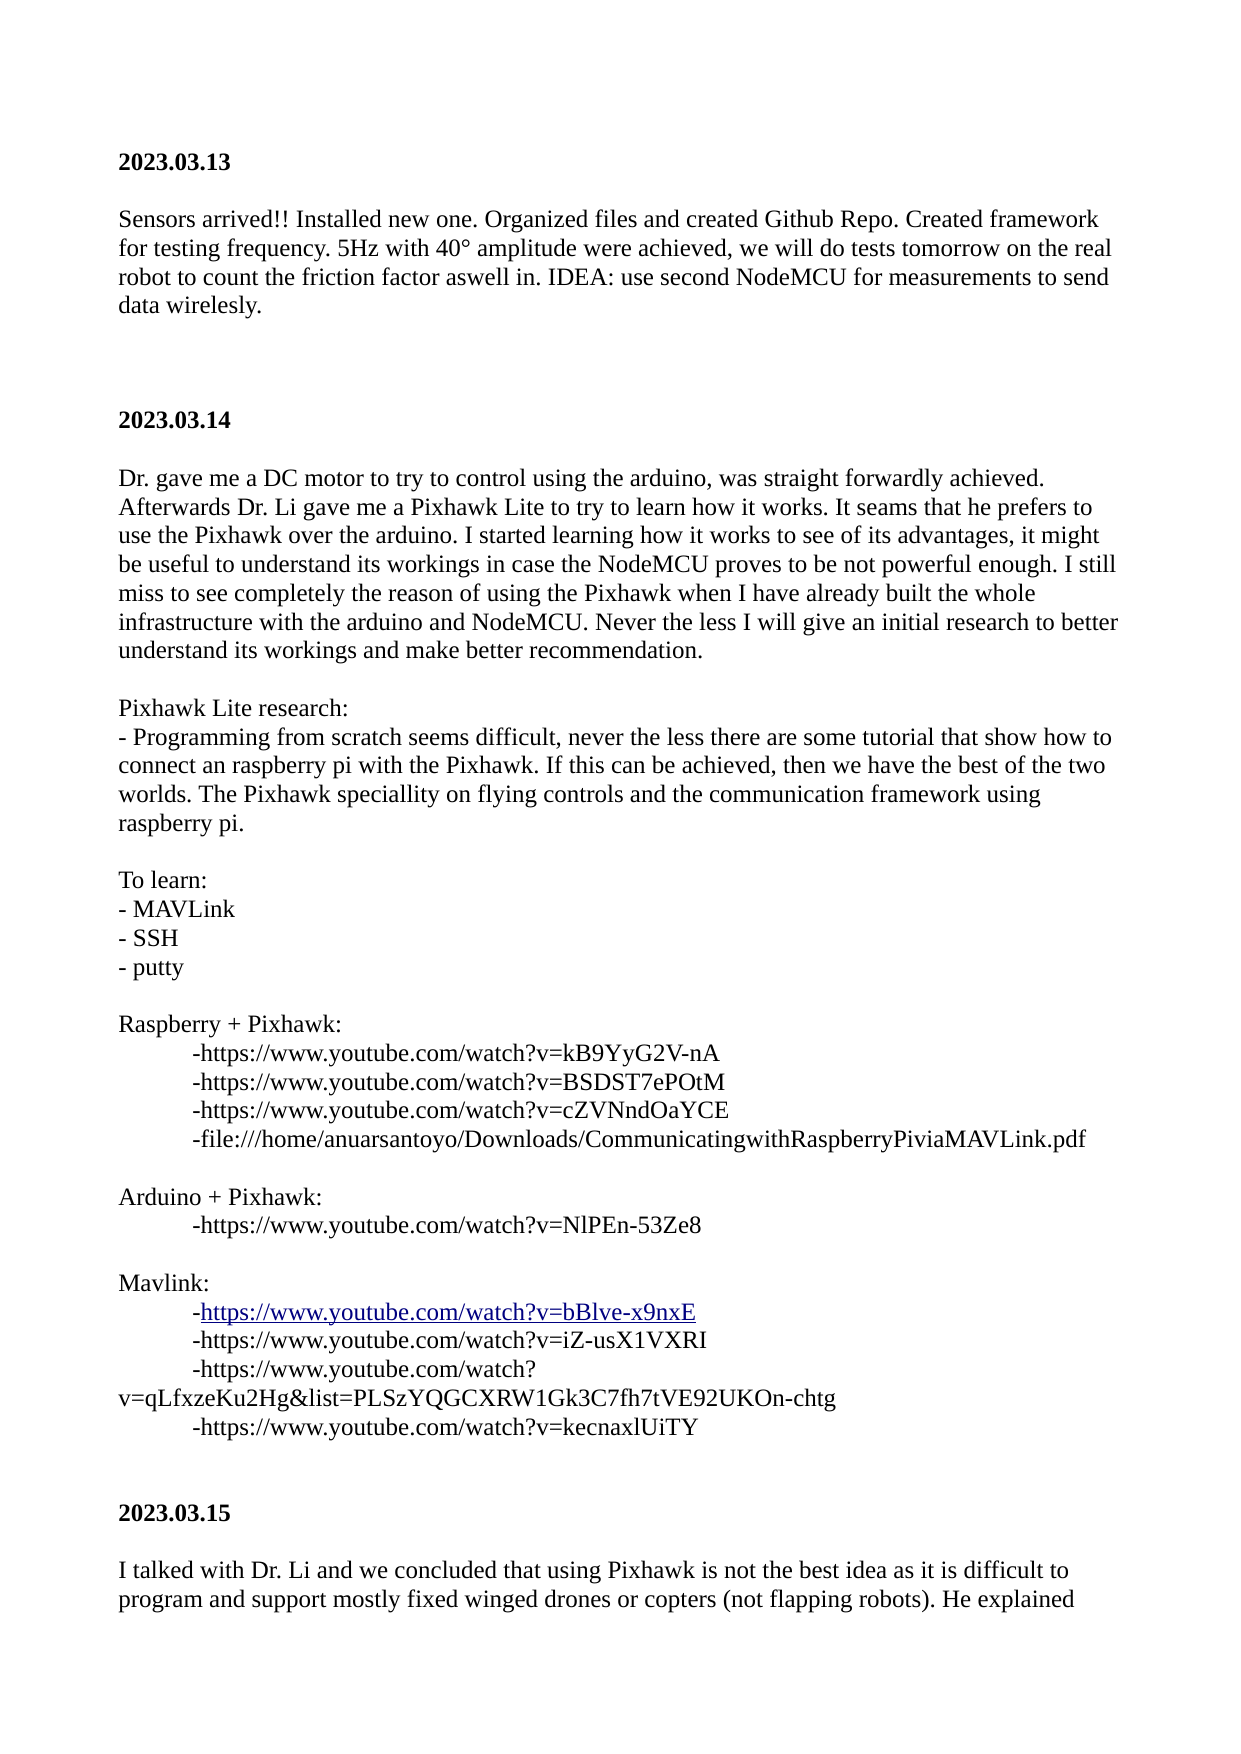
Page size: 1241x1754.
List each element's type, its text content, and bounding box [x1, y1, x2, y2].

text Mavlink: [118, 1268, 1122, 1297]
text - putty [118, 952, 1122, 981]
text Raspberry + Pixhawk: [118, 1009, 1122, 1038]
text - MAVLink [118, 894, 1122, 923]
text I talked with Dr. Li and we concluded that using Pixhawk is not the best idea as it is difficult to program and support mostly fixed winged drones or copters (not flapping robots). He explained [118, 1556, 1122, 1613]
text Dr. gave me a DC motor to try to control using the arduino, was straight forwardly achieved. Afterwards Dr. Li gave me a Pixhawk Lite to try to learn how it works. It seams that he prefers to use the Pixhawk over the arduino. I started learning how it works to see of its advantages, it might be useful to understand its workings in case the NodeMCU proves to be not powerful enough. I still miss to see completely the reason of using the Pixhawk when I have already built the whole infrastructure with the arduino and NodeMCU. Never the less I will give an initial research to better understand its workings and make better recommendation. [118, 463, 1122, 664]
text 2023.03.14 [118, 406, 1122, 434]
text 2023.03.15 [118, 1498, 1122, 1527]
text -https://www.youtube.com/watch?v=kB9YyG2V-nA [118, 1038, 1122, 1067]
text -https://www.youtube.com/watch?v=NlPEn-53Ze8 [118, 1211, 1122, 1239]
text 2023.03.13 [118, 147, 1122, 176]
text - Programming from scratch seems difficult, never the less there are some tutorial that show how to connect an raspberry pi with the Pixhawk. If this can be achieved, then we have the best of the two worlds. The Pixhawk speciallity on flying controls and the communication framework using raspberry pi. [118, 722, 1122, 837]
text -https://www.youtube.com/watch?v=BSDST7ePOtM [118, 1067, 1122, 1096]
text Pixhawk Lite research: [118, 693, 1122, 722]
text - SSH [118, 923, 1122, 952]
text -https://www.youtube.com/watch?v=bBlve-x9nxE [118, 1297, 1122, 1326]
text -https://www.youtube.com/watch?v=qLfxzeKu2Hg&list=PLSzYQGCXRW1Gk3C7fh7tVE92UKOn-chtg [118, 1354, 1122, 1412]
text -https://www.youtube.com/watch?v=iZ-usX1VXRI [118, 1326, 1122, 1354]
text -https://www.youtube.com/watch?v=cZVNndOaYCE [118, 1096, 1122, 1124]
text -file:///home/anuarsantoyo/Downloads/CommunicatingwithRaspberryPiviaMAVLink.pdf [118, 1124, 1122, 1153]
text Arduino + Pixhawk: [118, 1182, 1122, 1211]
text Sensors arrived!! Installed new one. Organized files and created Github Repo. Created framework for testing frequency. 5Hz with 40° amplitude were achieved, we will do tests tomorrow on the real robot to count the friction factor aswell in. IDEA: use second NodeMCU for measurements to send data wirelesly. [118, 204, 1122, 319]
text To learn: [118, 866, 1122, 894]
text -https://www.youtube.com/watch?v=kecnaxlUiTY [118, 1412, 1122, 1441]
